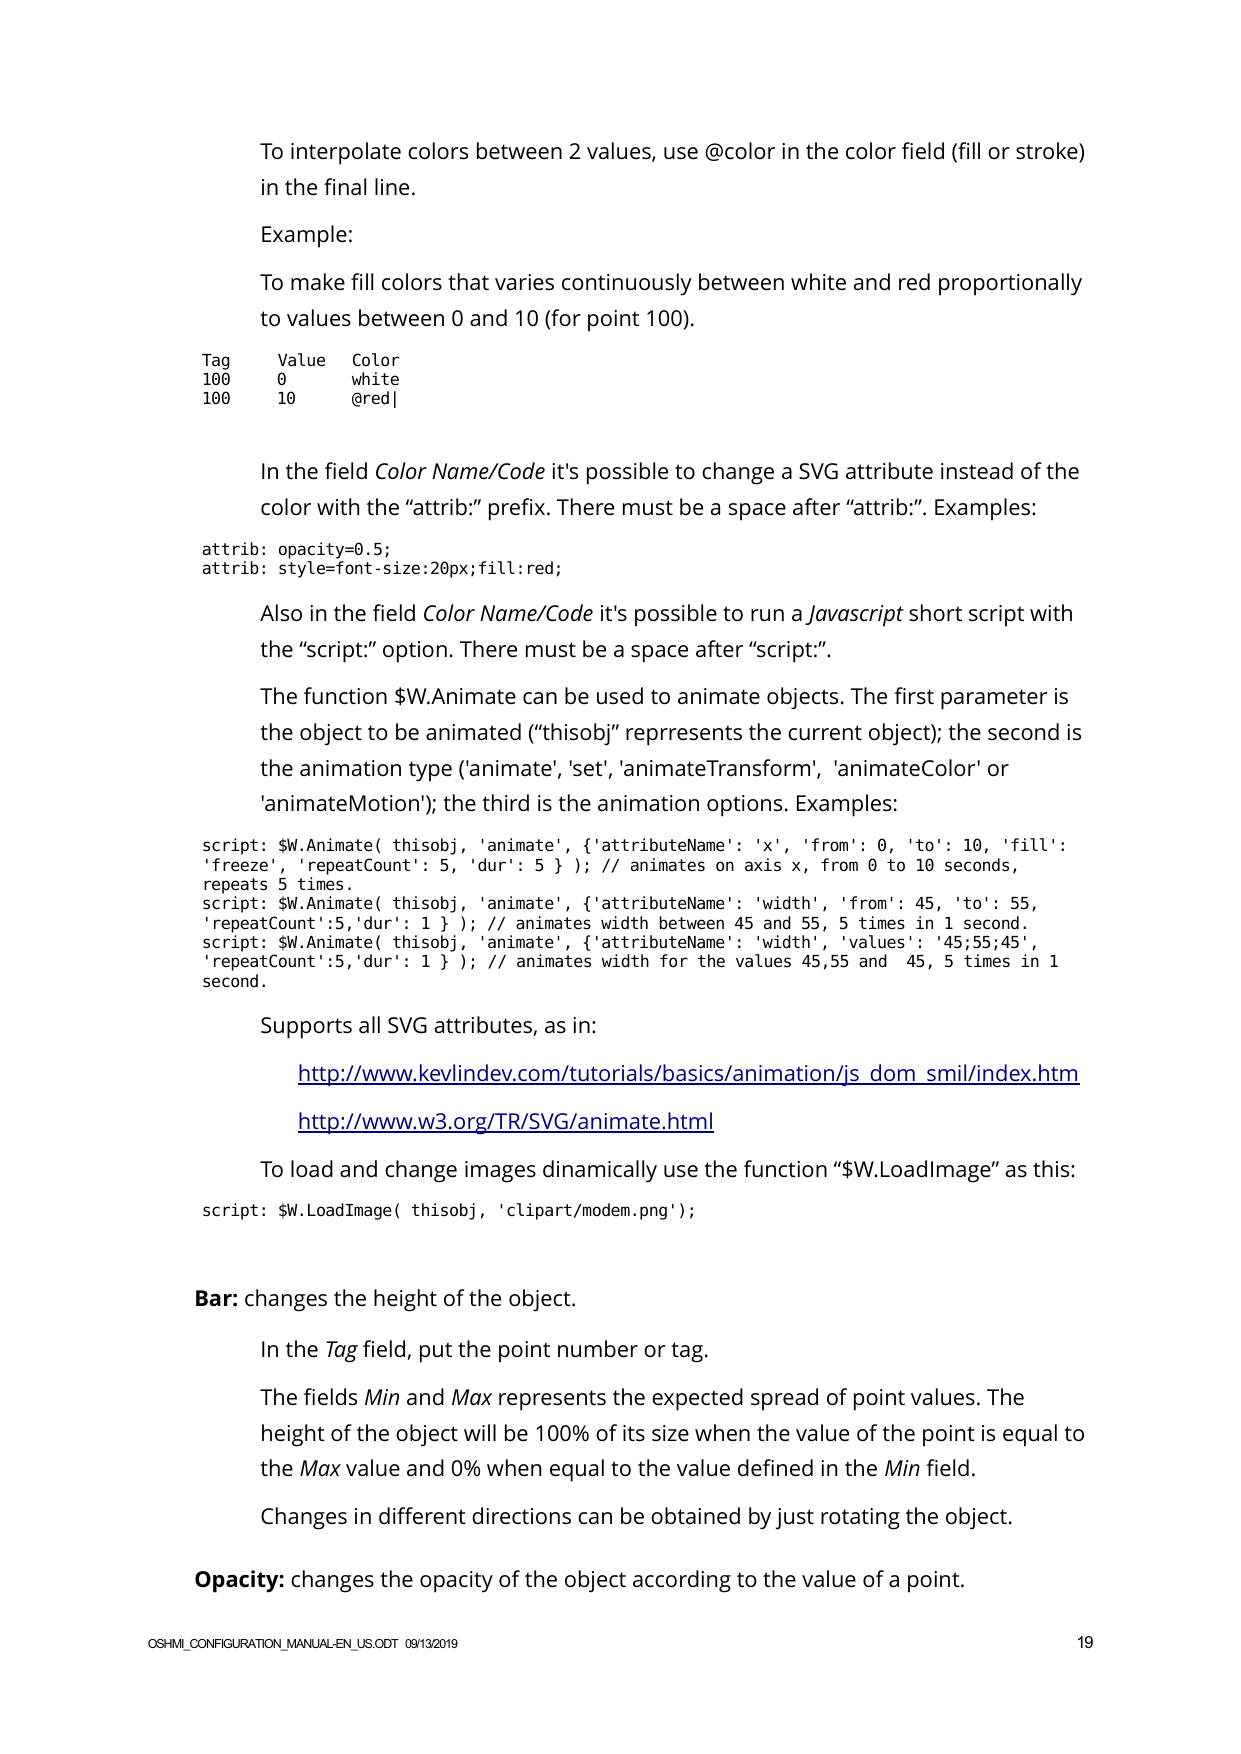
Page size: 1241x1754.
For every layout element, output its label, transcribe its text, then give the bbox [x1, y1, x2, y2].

text 100 10 @red| [202, 389, 1093, 408]
text In the Tag field, put the point number or tag. [260, 1334, 1093, 1364]
text script: $W.Animate( thisobj, 'animate', {'attributeName': 'width', 'from': 45, 'to': 55, 'repeatCount':5,'dur': 1 } ); // animates width between 45 and 55, 5 times in 1 second. [202, 894, 1093, 933]
text 100 0 white [202, 370, 1093, 389]
text Opacity: changes the opacity of the object according to the value of a point. [194, 1564, 1093, 1593]
text To load and change images dinamically use the function “$W.LoadImage” as this: [260, 1154, 1093, 1183]
text The fields Min and Max represents the expected spread of point values. The height of the object will be 100% of its size when the value of the point is equal to the Max value and 0% when equal to the value defined in the Min field. [260, 1382, 1093, 1483]
text attrib: style=font-size:20px;fill:red; [202, 559, 1093, 578]
text script: $W.Animate( thisobj, 'animate', {'attributeName': 'x', 'from': 0, 'to': 10, 'fill': 'freeze', 'repeatCount': 5, 'dur': 5 } ); // animates on axis x, from 0 to 10 seconds, repeats 5 times. [202, 836, 1093, 894]
text Tag Value Color [202, 350, 1093, 370]
text http://www.kevlindev.com/tutorials/basics/animation/js_dom_smil/index.htm [298, 1058, 1093, 1088]
text http://www.w3.org/TR/SVG/animate.html [298, 1106, 1093, 1136]
text Also in the field Color Name/Code it's possible to run a Javascript short script with the “script:” option. There must be a space after “script:”. [260, 598, 1093, 663]
text script: $W.LoadImage( thisobj, 'clipart/modem.png'); [202, 1201, 1093, 1221]
text In the field Color Name/Code it's possible to change a SVG attribute instead of the color with the “attrib:” prefix. There must be a space after “attrib:”. Examples: [260, 456, 1093, 522]
text Changes in different directions can be obtained by just rotating the object. [260, 1501, 1093, 1531]
text attrib: opacity=0.5; [202, 540, 1093, 559]
text Example: [260, 219, 1093, 249]
text Bar: changes the height of the object. [194, 1283, 1093, 1313]
text To make fill colors that varies continuously between white and red proportionally to values between 0 and 10 (for point 100). [260, 267, 1093, 332]
text Supports all SVG attributes, as in: [260, 1011, 1093, 1040]
text script: $W.Animate( thisobj, 'animate', {'attributeName': 'width', 'values': '45;55;45', 'repeatCount':5,'dur': 1 } ); // animates width for the values 45,55 and 45, 5 times in 1 second. [202, 933, 1093, 991]
text To interpolate colors between 2 values, use @color in the color field (fill or stroke) in the final line. [260, 136, 1093, 201]
text The function $W.Animate can be used to animate objects. The first parameter is the object to be animated (“thisobj” reprresents the current object); the second is the animation type ('animate', 'set', 'animateTransform', 'animateColor' or 'animateMotion'); the third is the animation options. Examples: [260, 681, 1093, 818]
